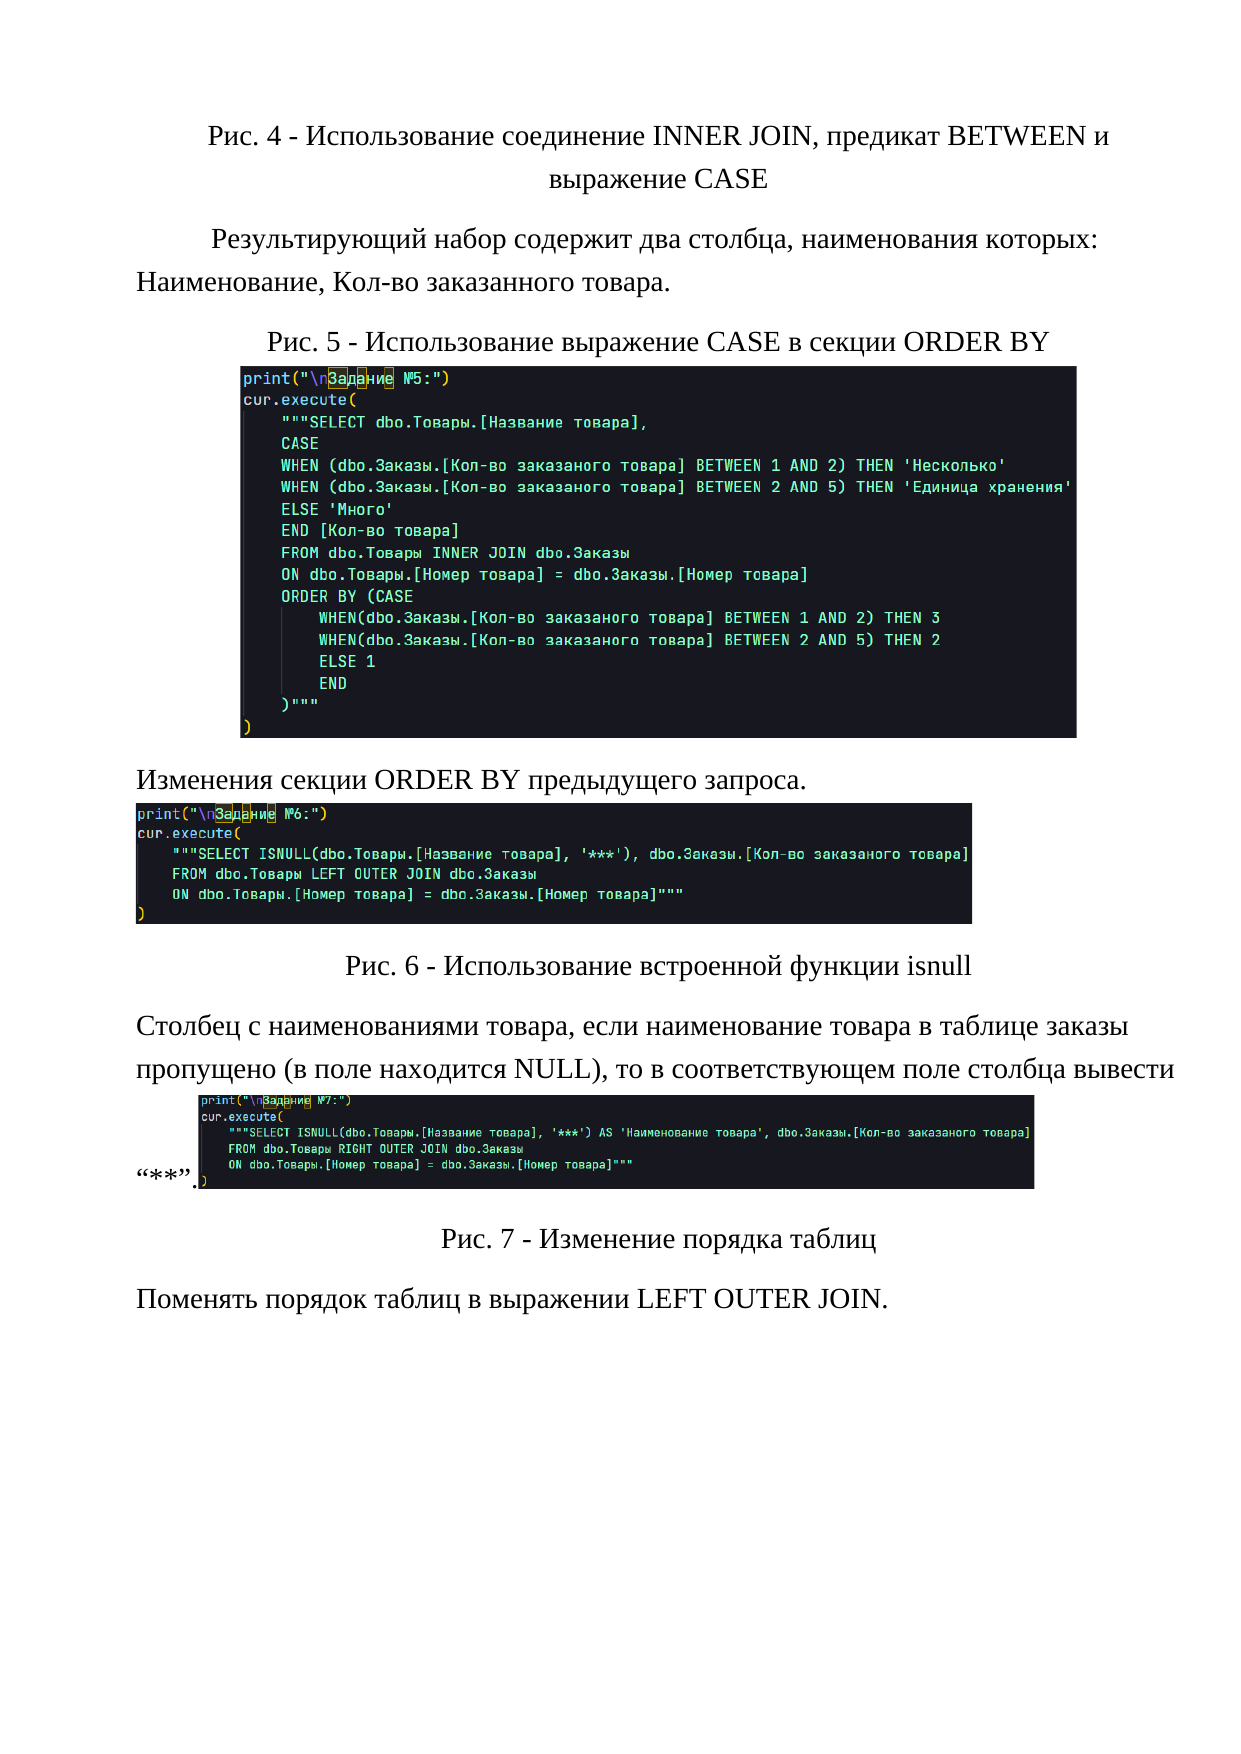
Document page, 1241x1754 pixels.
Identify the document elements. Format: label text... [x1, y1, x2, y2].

text Рис. 7 - Изменение порядка таблиц [136, 1221, 1181, 1255]
text Поменять порядок таблиц в выражении LEFT OUTER JOIN. [136, 1281, 1181, 1315]
picture [135, 803, 973, 924]
text Столбец с наименованиями товара, если наименование товара в таблице заказы пропущено (в поле находится NULL), то в соответствующем поле столбца вывести “**”. [136, 1008, 1181, 1195]
text Рис. 6 - Использование встроенной функции isnull [136, 948, 1181, 982]
text Рис. 4 - Использование соединение INNER JOIN, предикат BETWEEN и выражение CASE [136, 118, 1181, 195]
picture [240, 366, 1077, 738]
picture [198, 1095, 1035, 1189]
text Рис. 5 - Использование выражение CASE в секции ORDER BY [136, 324, 1181, 737]
text Результирующий набор содержит два столбца, наименования которых: Наименование, Кол-во заказанного товара. [136, 221, 1181, 298]
text Изменения секции ORDER BY предыдущего запроса. [136, 762, 1181, 924]
